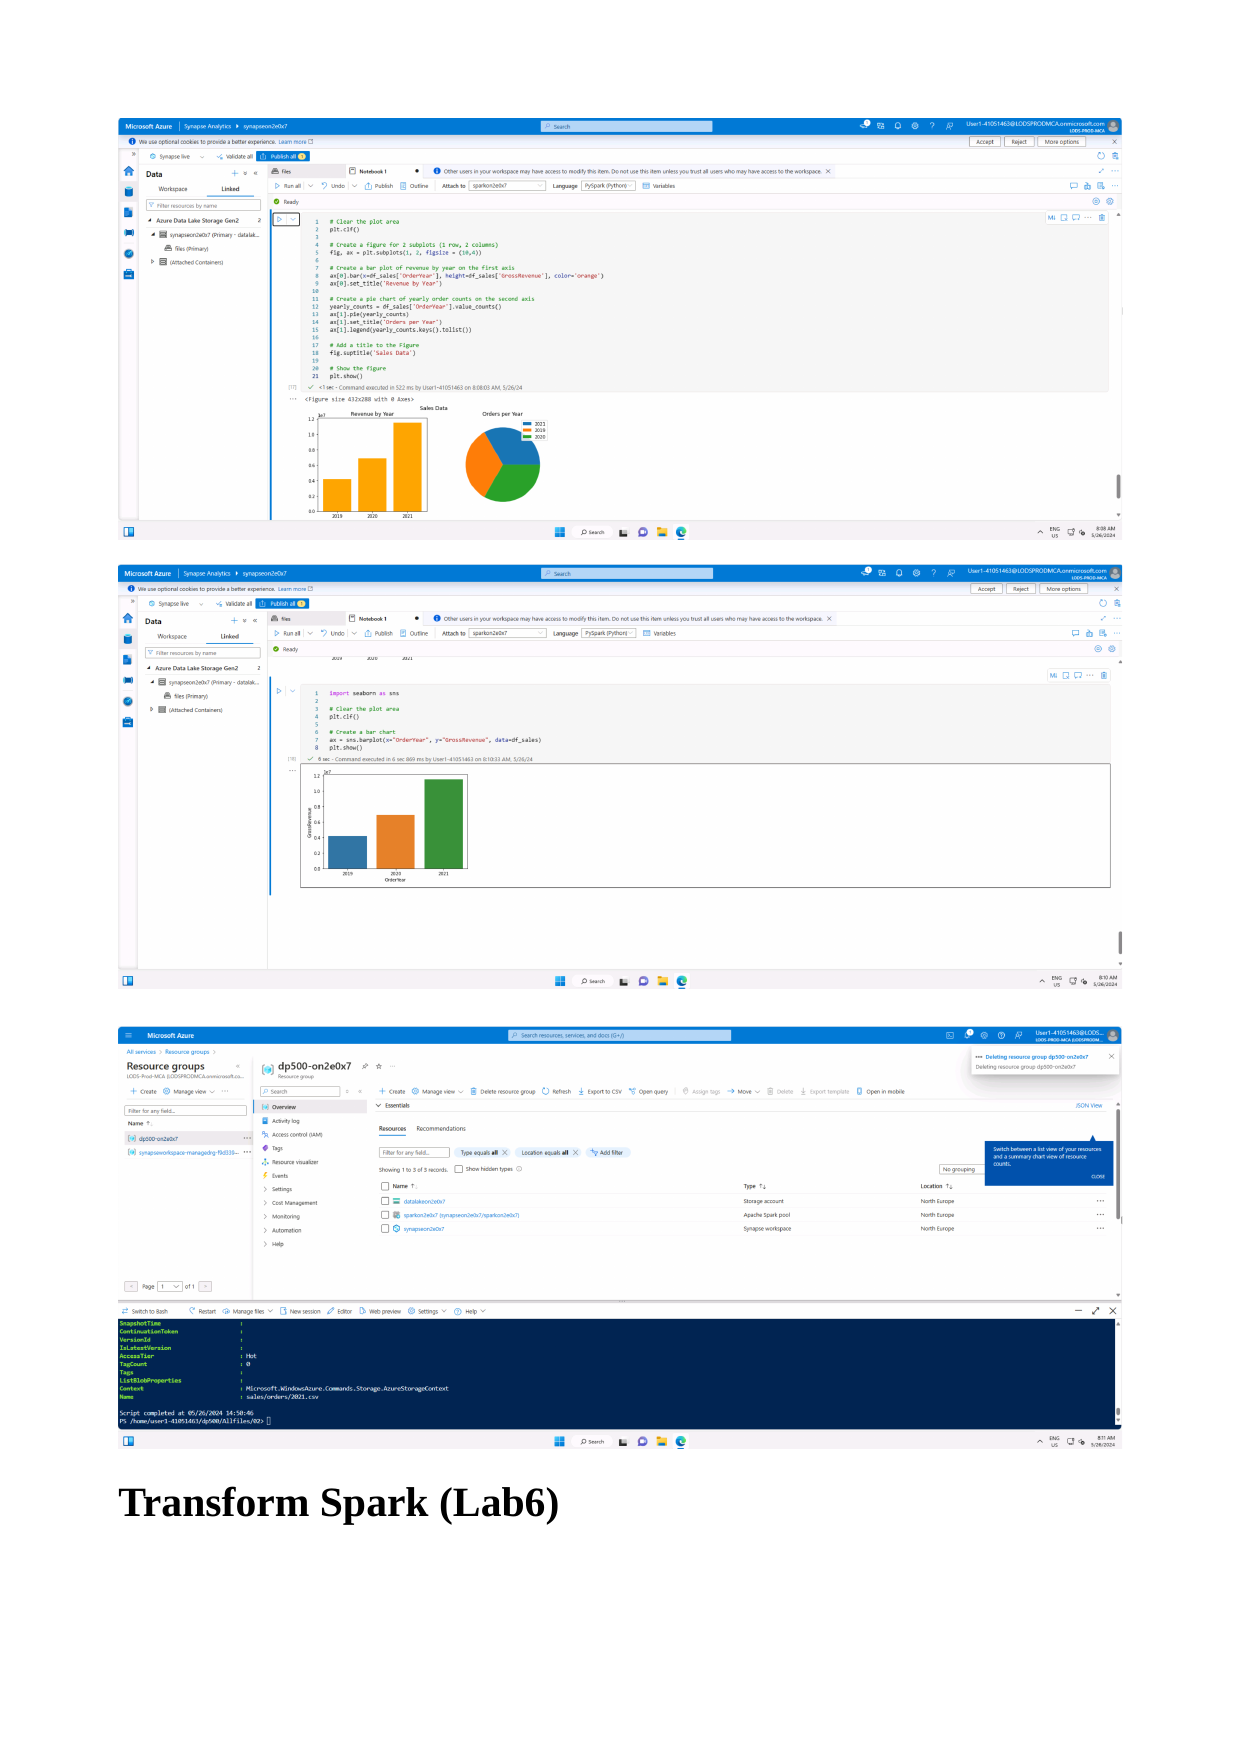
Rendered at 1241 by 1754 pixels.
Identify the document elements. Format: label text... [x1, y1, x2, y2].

picture [118, 118, 1123, 540]
text Transform Spark (Lab6) [118, 1478, 1122, 1526]
picture [118, 564, 1123, 989]
picture [118, 1026, 1123, 1449]
